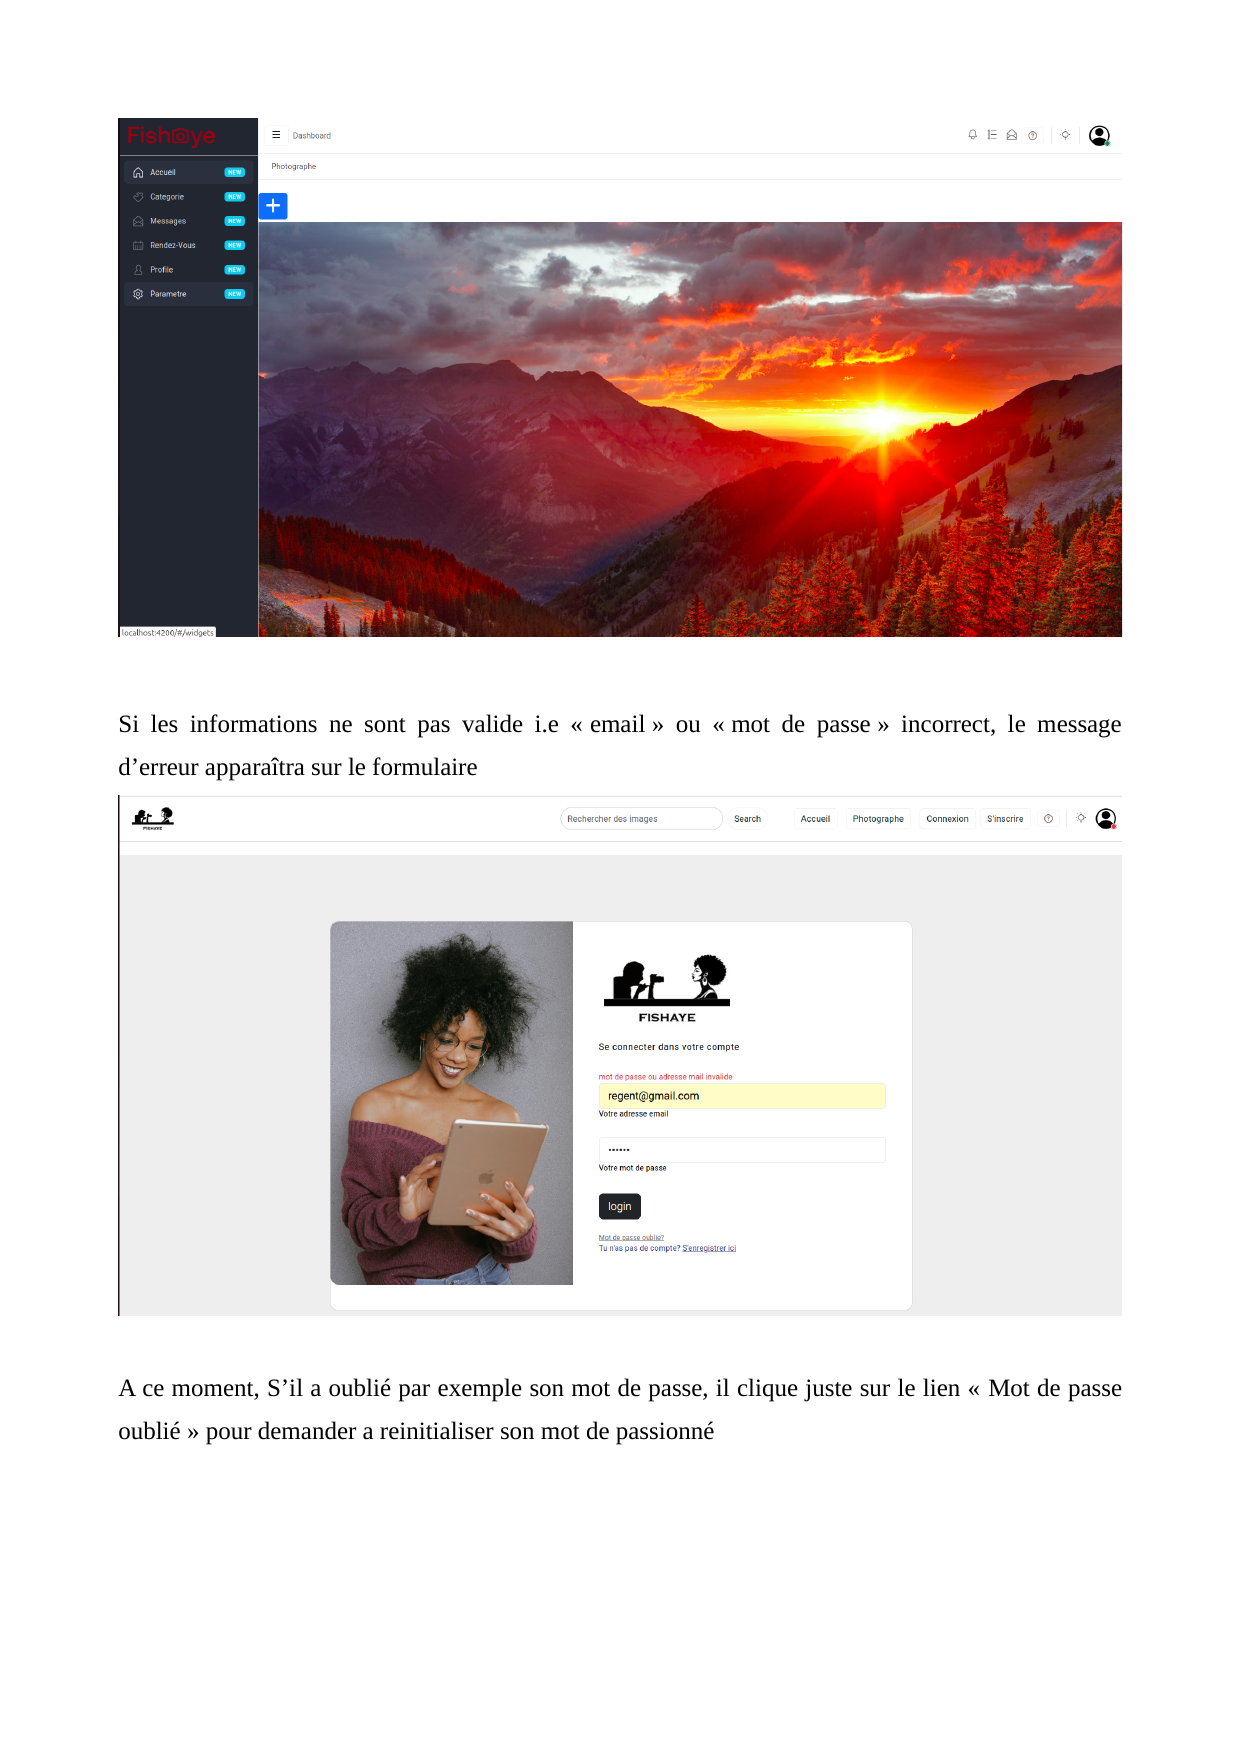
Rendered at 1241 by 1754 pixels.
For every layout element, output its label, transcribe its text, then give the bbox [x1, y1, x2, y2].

text Si les informations ne sont pas valide i.e « email » ou « mot de passe » incorrect, le message d’erreur apparaîtra sur le formulaire [118, 709, 1122, 781]
text A ce moment, S’il a oublié par exemple son mot de passe, il clique juste sur le lien « Mot de passe oublié » pour demander a reinitialiser son mot de passionné [118, 1373, 1122, 1445]
picture [118, 795, 1123, 1316]
picture [118, 118, 1123, 637]
